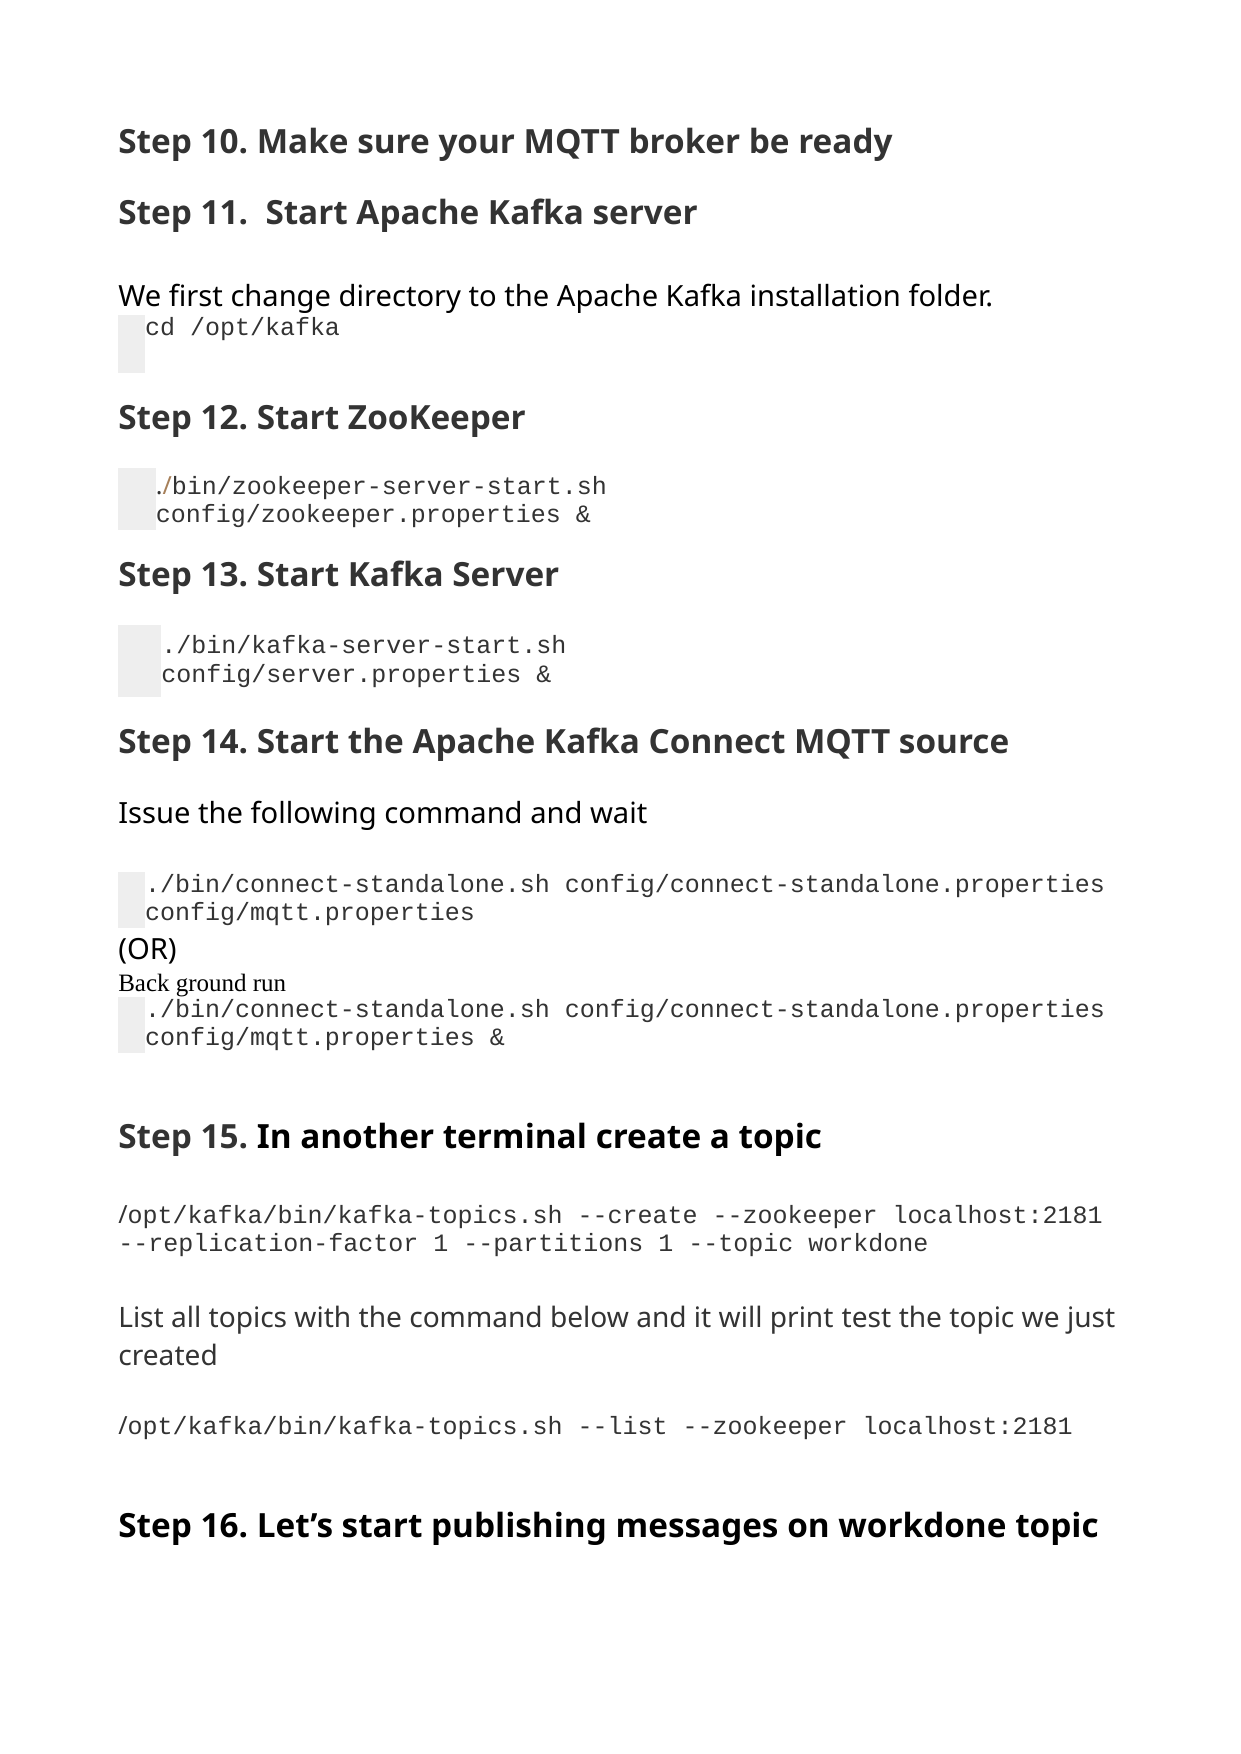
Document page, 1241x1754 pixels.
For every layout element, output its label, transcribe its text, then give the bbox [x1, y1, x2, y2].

text /opt/kafka/bin/kafka-topics.sh --create --zookeeper localhost:2181 --replication-factor 1 --partitions 1 --topic workdone [118, 1196, 1122, 1259]
table_header ./bin/connect-standalone.sh config/connect-standalone.properties config/mqtt.properties & [145, 997, 1122, 1053]
subtitle Step 13. Start Kafka Server [118, 551, 1122, 596]
table_header [118, 468, 156, 530]
table_header ./bin/zookeeper-server-start.sh config/zookeeper.properties & [156, 468, 928, 530]
table_header [118, 625, 161, 697]
text List all topics with the command below and it will print test the topic we just created [118, 1297, 1122, 1374]
subtitle Step 16. Let’s start publishing messages on workdone topic [118, 1501, 1122, 1547]
text (OR) [118, 928, 1122, 968]
table_header [118, 872, 145, 928]
text Back ground run [118, 968, 1122, 997]
text We first change directory to the Apache Kafka installation folder. [118, 275, 1122, 315]
table_header [118, 315, 145, 373]
table_header ./bin/connect-standalone.sh config/connect-standalone.properties config/mqtt.properties [145, 872, 1122, 928]
table_header cd /opt/kafka [145, 315, 501, 373]
subtitle Step 12. Start ZooKeeper [118, 393, 1122, 439]
subtitle Step 10. Make sure your MQTT broker be ready [118, 118, 1122, 163]
subtitle Step 15. In another terminal create a topic [118, 1112, 1122, 1158]
table_header [118, 997, 145, 1053]
subtitle Step 14. Start the Apache Kafka Connect MQTT source [118, 718, 1122, 763]
text /opt/kafka/bin/kafka-topics.sh --list --zookeeper localhost:2181 [118, 1408, 1122, 1442]
table_header ./bin/kafka-server-start.sh config/server.properties & [161, 625, 933, 697]
subtitle Step 11. Start Apache Kafka server [118, 184, 1122, 235]
text Issue the following command and wait [118, 792, 1122, 832]
